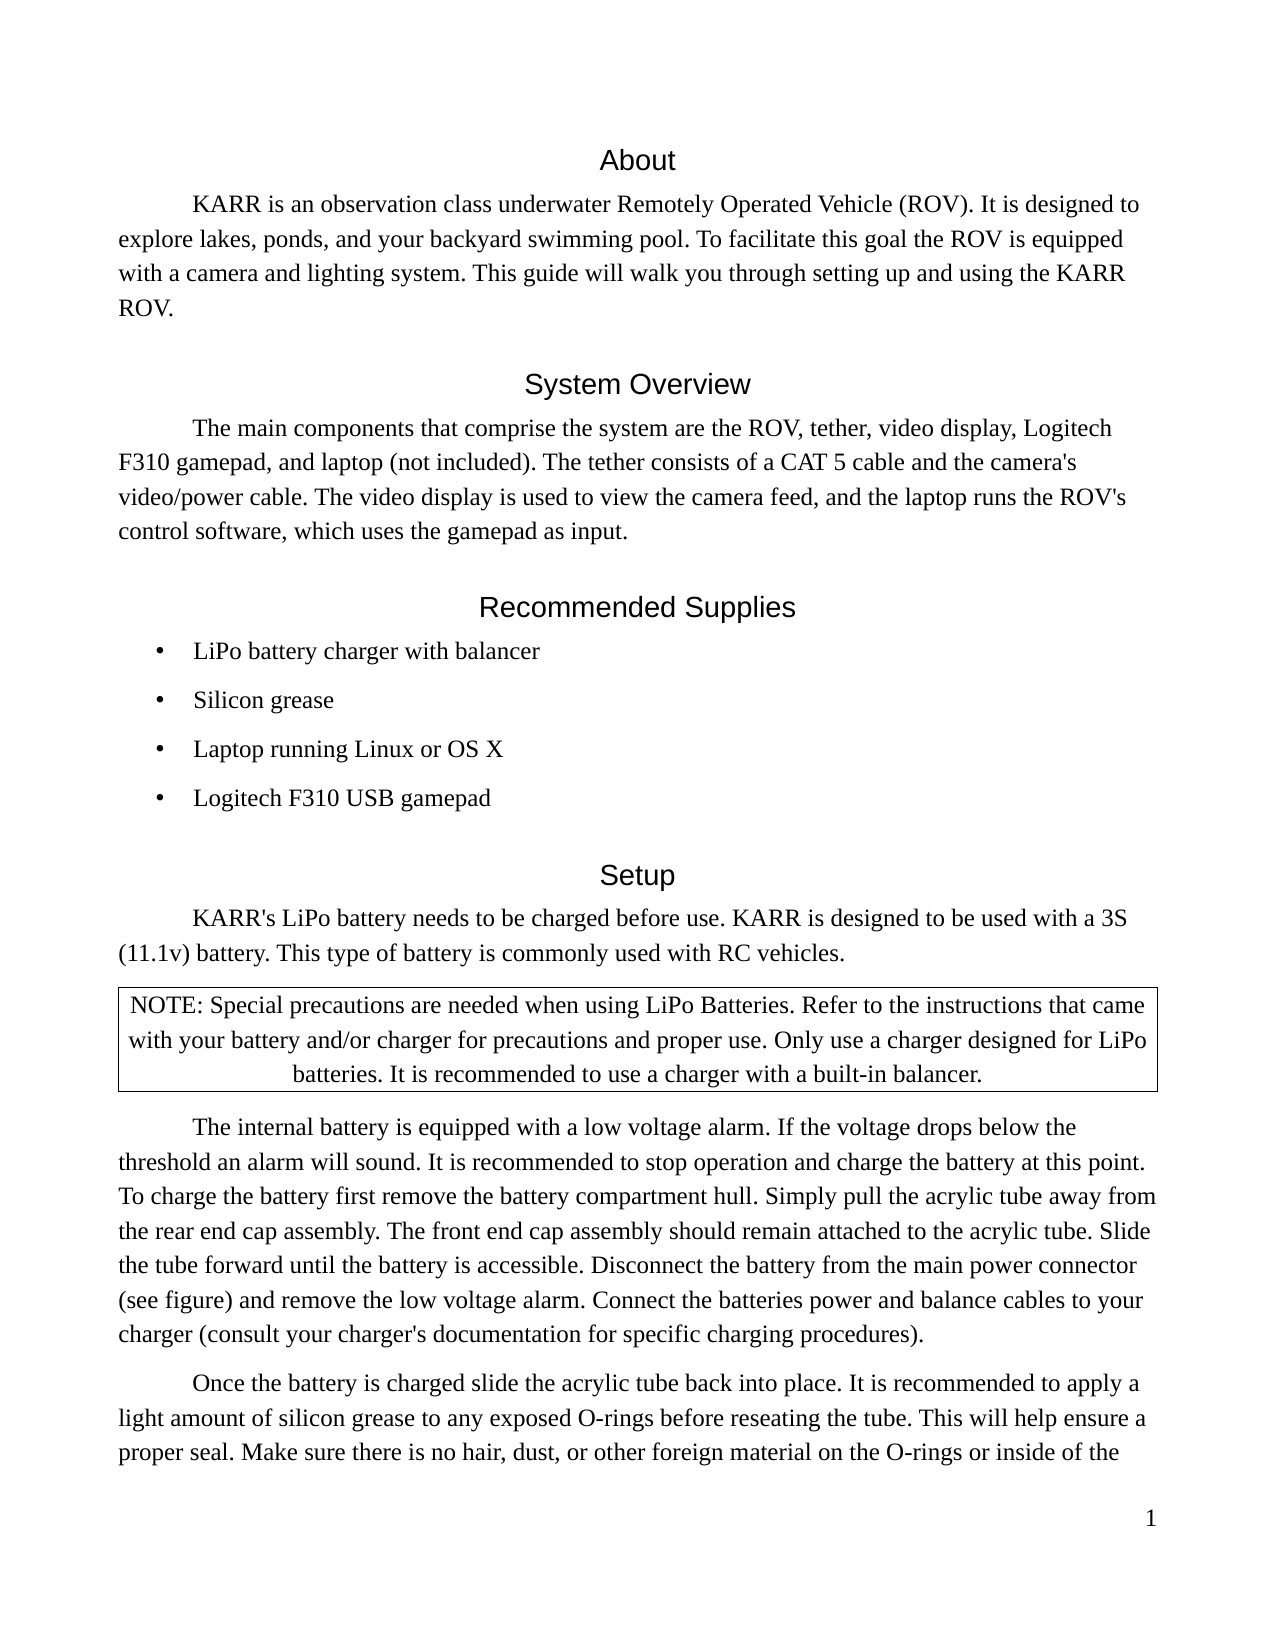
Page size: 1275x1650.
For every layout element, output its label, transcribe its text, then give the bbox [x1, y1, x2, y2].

subtitle Setup [118, 857, 1157, 891]
text NOTE: Special precautions are needed when using LiPo Batteries. Refer to the instructions that came with your battery and/or charger for precautions and proper use. Only use a charger designed for LiPo batteries. It is recommended to use a charger with a built-in balancer. [119, 988, 1157, 1091]
text KARR is an observation class underwater Remotely Operated Vehicle (ROV). It is designed to explore lakes, ponds, and your backyard swimming pool. To facilitate this goal the ROV is equipped with a camera and lighting system. This guide will walk you through setting up and using the KARR ROV. [118, 189, 1157, 321]
text The main components that comprise the system are the ROV, tether, video display, Logitech F310 gamepad, and laptop (not included). The tether consists of a CAT 5 cable and the camera's video/power cable. The video display is used to view the camera feed, and the laptop runs the ROV's control software, which uses the gamepad as input. [118, 413, 1157, 545]
text KARR's LiPo battery needs to be charged before use. KARR is designed to be used with a 3S (11.1v) battery. This type of battery is commonly used with RC vehicles. [118, 903, 1157, 967]
list LiPo battery charger with balancer [156, 636, 1157, 665]
text The internal battery is equipped with a low voltage alarm. If the voltage drops below the threshold an alarm will sound. It is recommended to stop operation and charge the battery at this point. To charge the battery first remove the battery compartment hull. Simply pull the acrylic tube away from the rear end cap assembly. The front end cap assembly should remain attached to the acrylic tube. Slide the tube forward until the battery is accessible. Disconnect the battery from the main power connector (see figure) and remove the low voltage alarm. Connect the batteries power and balance cables to your charger (consult your charger's documentation for specific charging procedures). [118, 1112, 1157, 1348]
text Once the battery is charged slide the acrylic tube back into place. It is recommended to apply a light amount of silicon grease to any exposed O-rings before reseating the tube. This will help ensure a proper seal. Make sure there is no hair, dust, or other foreign material on the O-rings or inside of the [118, 1368, 1157, 1466]
list Logitech F310 USB gamepad [156, 783, 1157, 812]
subtitle System Overview [118, 367, 1157, 400]
list Laptop running Linux or OS X [156, 734, 1157, 763]
list Silicon grease [156, 685, 1157, 714]
subtitle About [118, 143, 1157, 177]
subtitle Recommended Supplies [118, 590, 1157, 624]
